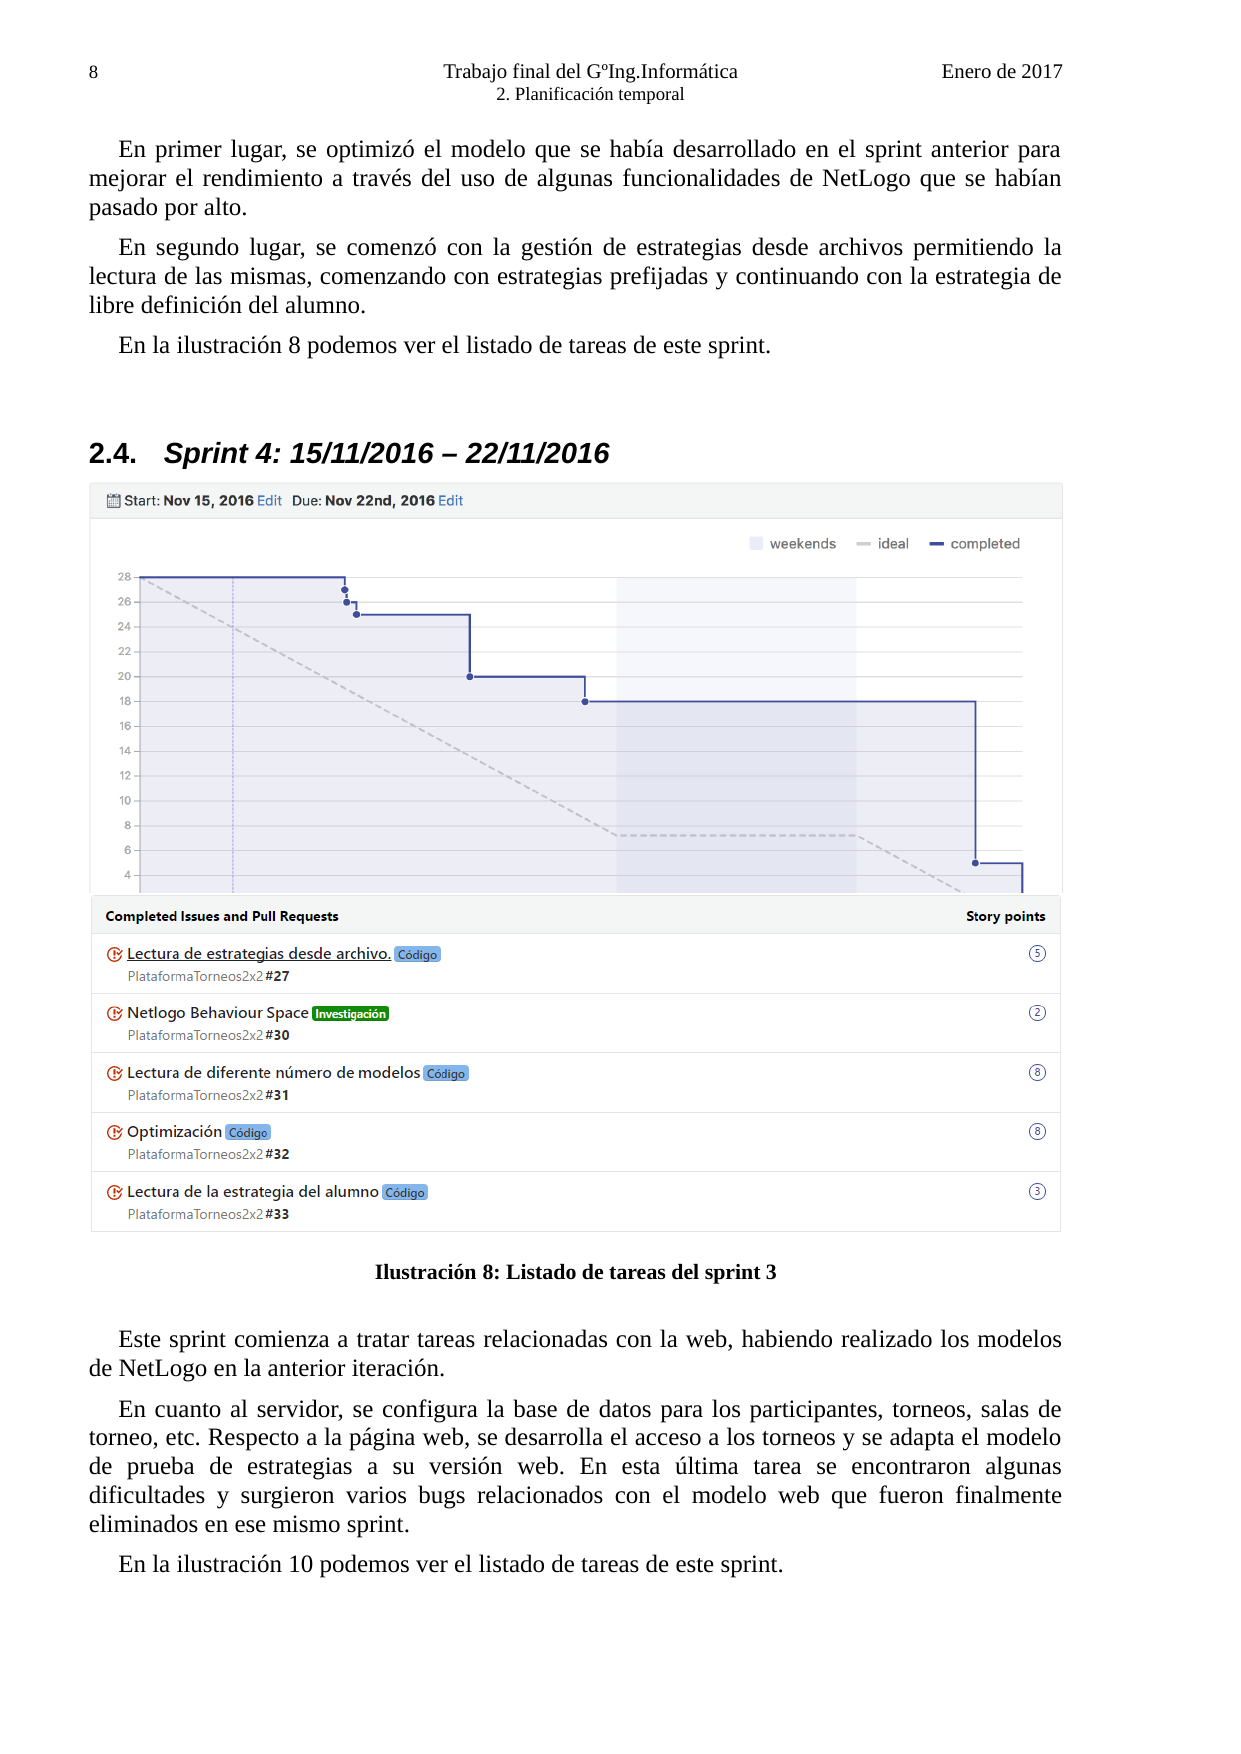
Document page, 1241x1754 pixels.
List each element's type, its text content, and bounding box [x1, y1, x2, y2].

picture [88, 481, 1063, 1234]
text En la ilustración 10 podemos ver el listado de tareas de este sprint. [88, 1549, 1063, 1578]
text En primer lugar, se optimizó el modelo que se había desarrollado en el sprint anterior para mejorar el rendimiento a través del uso de algunas funcionalidades de NetLogo que se habían pasado por alto. [88, 134, 1063, 220]
text En la ilustración 8 podemos ver el listado de tareas de este sprint. [88, 330, 1063, 359]
text En cuanto al servidor, se configura la base de datos para los participantes, torneos, salas de torneo, etc. Respecto a la página web, se desarrolla el acceso a los torneos y se adapta el modelo de prueba de estrategias a su versión web. En esta última tarea se encontraron algunas dificultades y surgieron varios bugs relacionados con el modelo web que fueron finalmente eliminados en ese mismo sprint. [88, 1394, 1063, 1537]
text En segundo lugar, se comenzó con la gestión de estrategias desde archivos permitiendo la lectura de las mismas, comenzando con estrategias prefijadas y continuando con la estrategia de libre definición del alumno. [88, 232, 1063, 318]
text Ilustración 8: Listado de tareas del sprint 3 [88, 1234, 1063, 1284]
subtitle Sprint 4: 15/11/2016 – 22/11/2016 [88, 436, 1063, 469]
text Este sprint comienza a tratar tareas relacionadas con la web, habiendo realizado los modelos de NetLogo en la anterior iteración. [88, 1324, 1063, 1382]
